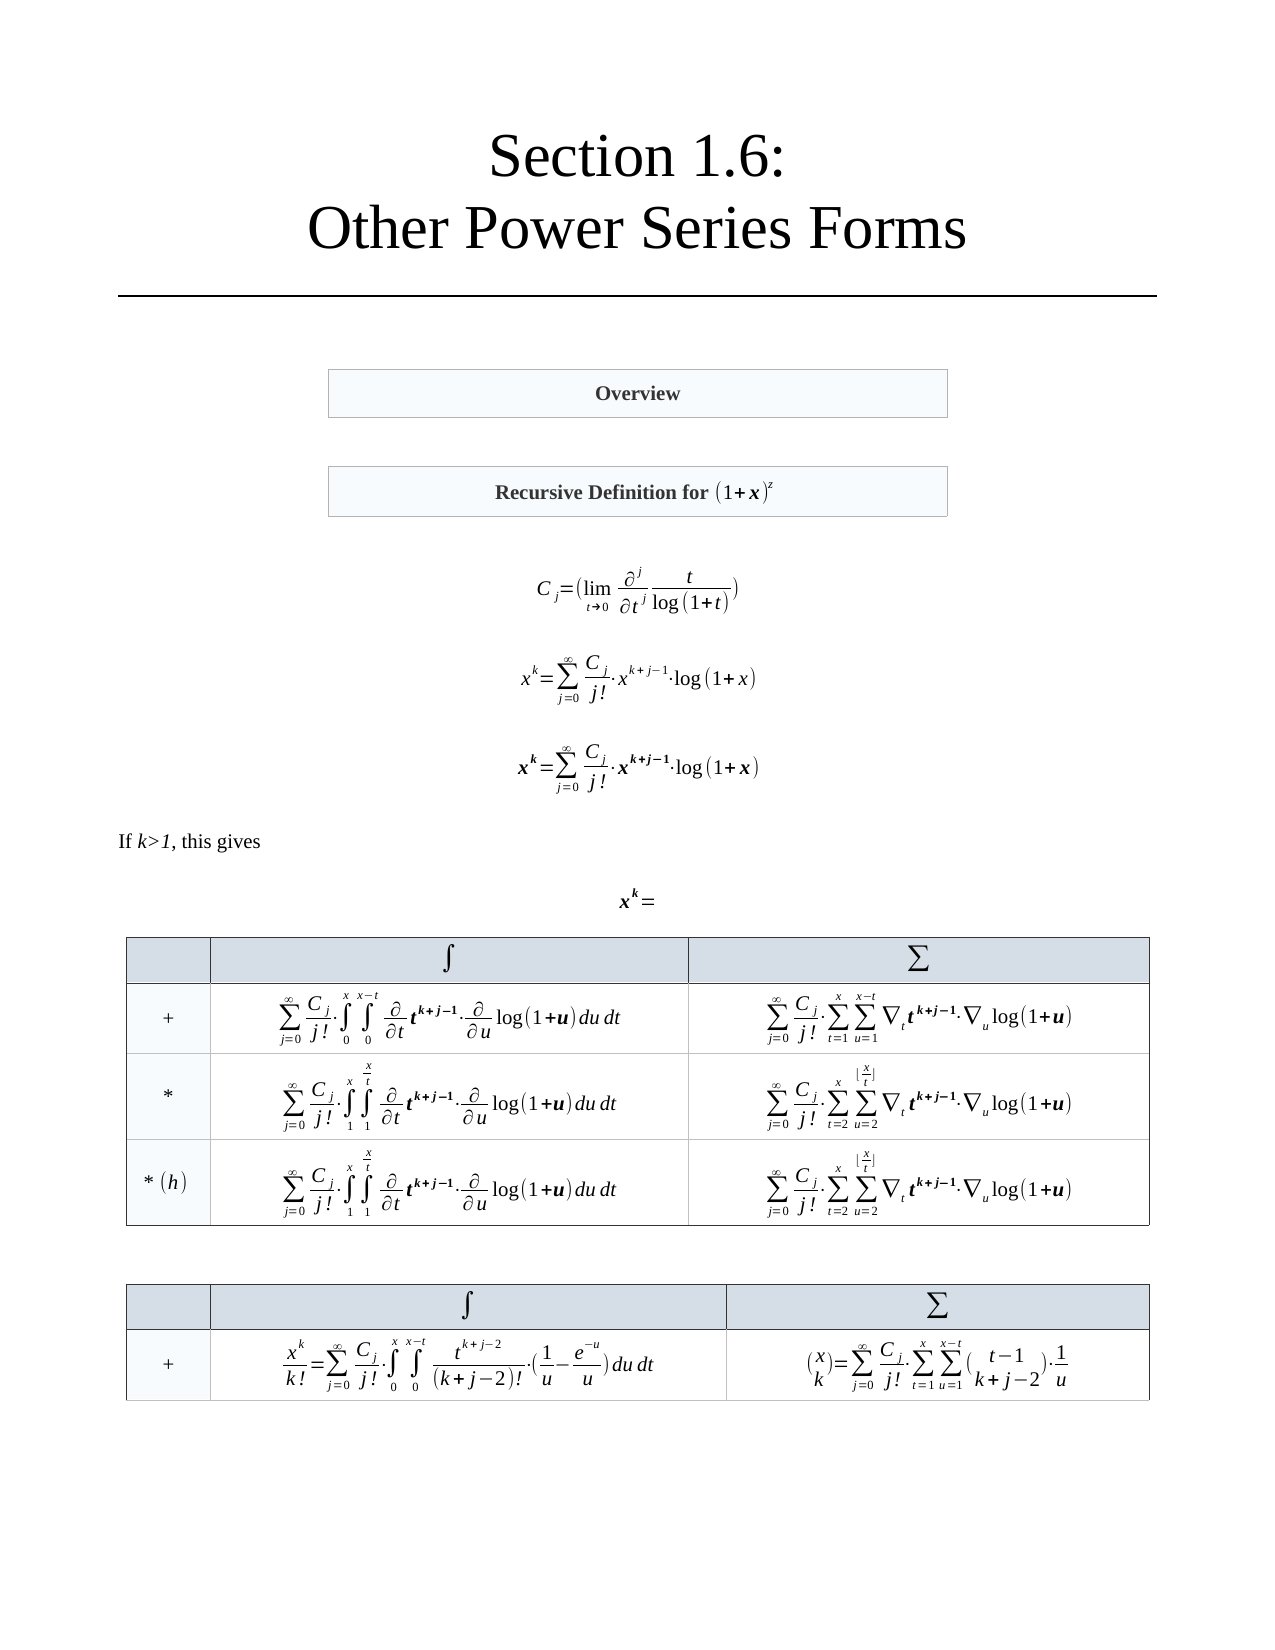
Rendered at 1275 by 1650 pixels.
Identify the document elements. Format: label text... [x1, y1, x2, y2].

table_header [211, 938, 688, 982]
text Recursive Definition for [329, 467, 947, 516]
table_cell [211, 1140, 688, 1225]
text Section 1.6: [118, 118, 1157, 190]
table_cell + [127, 984, 210, 1053]
table_cell [689, 1054, 1149, 1139]
table_header [211, 1285, 726, 1329]
table_cell [211, 984, 688, 1053]
table_cell [689, 1140, 1149, 1225]
text Overview [329, 370, 947, 417]
table_cell * [127, 1140, 210, 1225]
text If k>1, this gives [118, 828, 1157, 853]
table_header [127, 1285, 210, 1329]
table_cell [727, 1330, 1149, 1399]
table_cell + [127, 1330, 210, 1399]
table_cell [211, 1330, 726, 1399]
table_cell [689, 984, 1149, 1053]
table_header [127, 938, 210, 982]
table_cell [211, 1054, 688, 1139]
table_header [727, 1285, 1149, 1329]
table_header [689, 938, 1149, 982]
table_cell * [127, 1054, 210, 1139]
text Other Power Series Forms [118, 190, 1157, 262]
